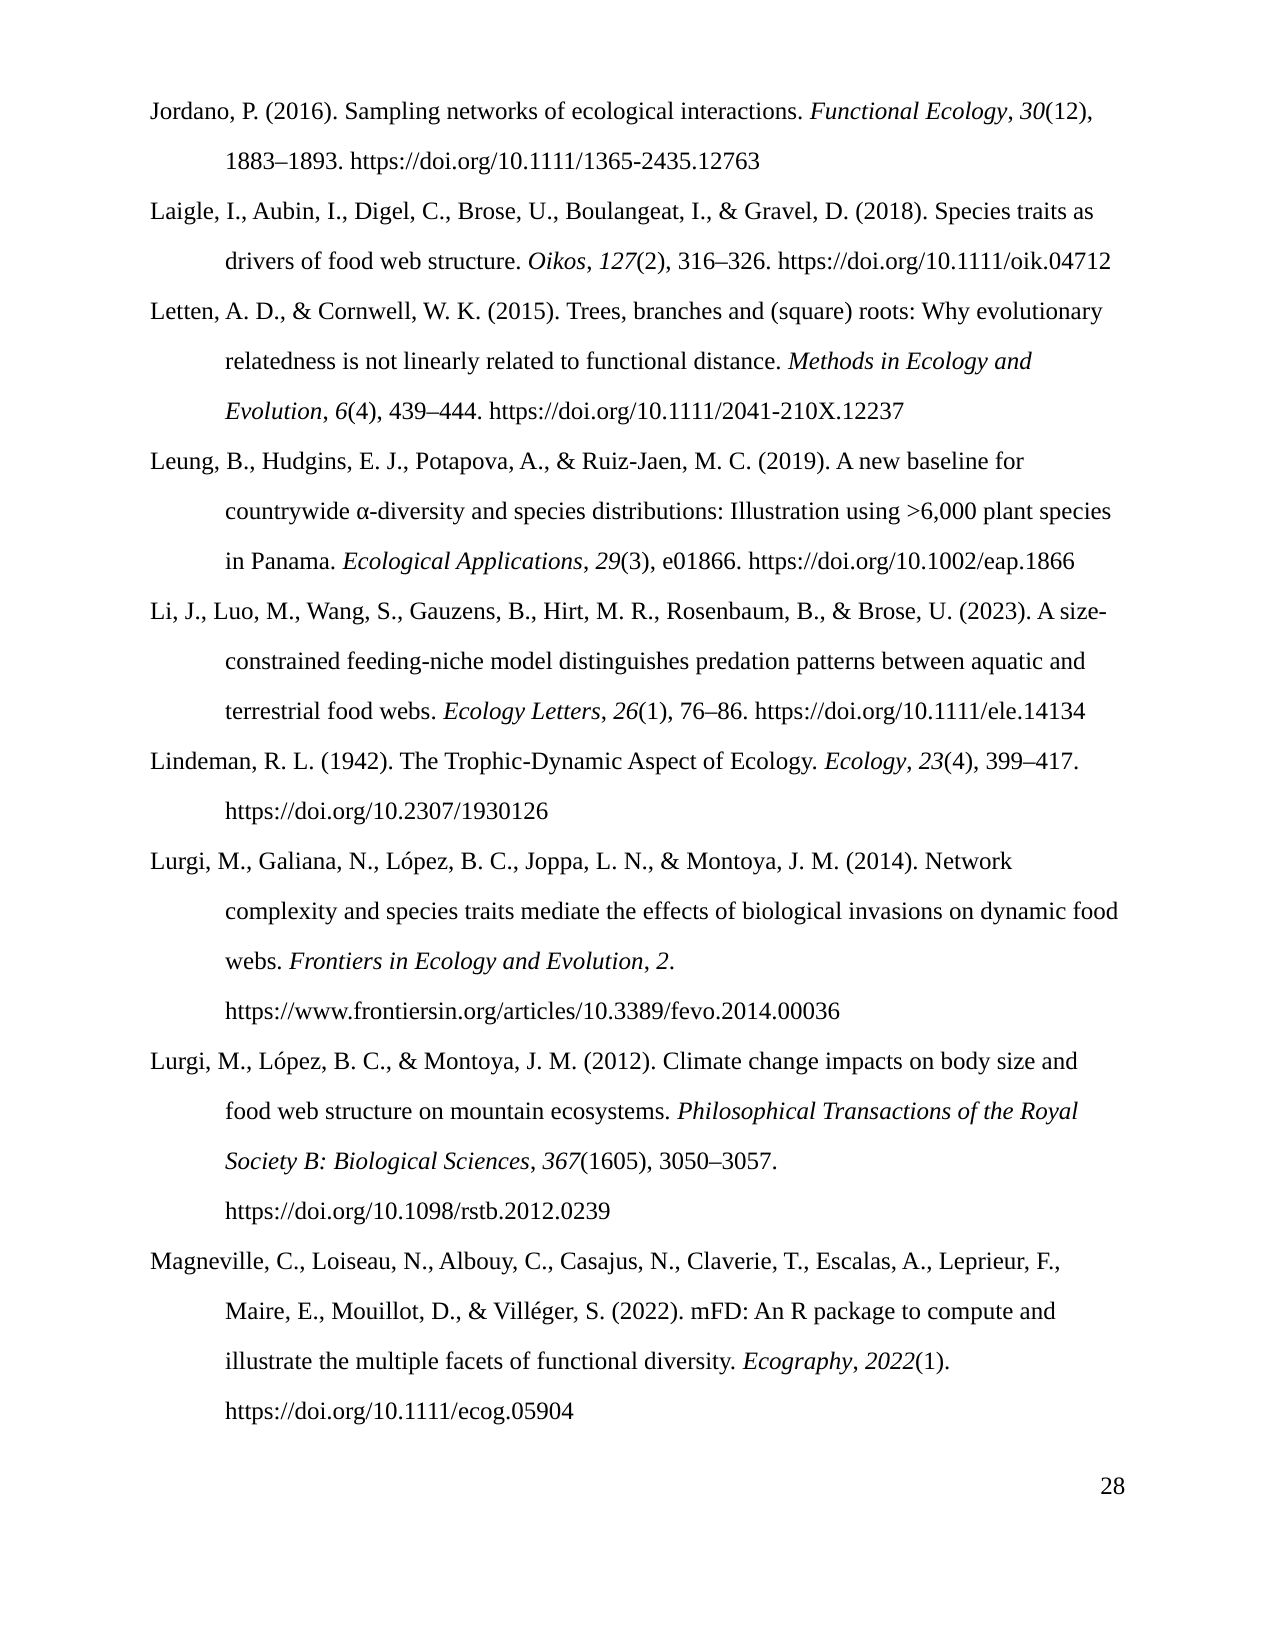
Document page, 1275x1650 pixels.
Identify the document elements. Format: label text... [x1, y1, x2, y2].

text Jordano, P. (2016). Sampling networks of ecological interactions. Functional Ecology, 30(12), 1883–1893. https://doi.org/10.1111/1365-2435.12763 [150, 75, 1125, 175]
text Letten, A. D., & Cornwell, W. K. (2015). Trees, branches and (square) roots: Why evolutionary relatedness is not linearly related to functional distance. Methods in Ecology and Evolution, 6(4), 439–444. https://doi.org/10.1111/2041-210X.12237 [150, 275, 1125, 425]
text Li, J., Luo, M., Wang, S., Gauzens, B., Hirt, M. R., Rosenbaum, B., & Brose, U. (2023). A size-constrained feeding-niche model distinguishes predation patterns between aquatic and terrestrial food webs. Ecology Letters, 26(1), 76–86. https://doi.org/10.1111/ele.14134 [150, 575, 1125, 725]
text Laigle, I., Aubin, I., Digel, C., Brose, U., Boulangeat, I., & Gravel, D. (2018). Species traits as drivers of food web structure. Oikos, 127(2), 316–326. https://doi.org/10.1111/oik.04712 [150, 175, 1125, 275]
text Lindeman, R. L. (1942). The Trophic-Dynamic Aspect of Ecology. Ecology, 23(4), 399–417. https://doi.org/10.2307/1930126 [150, 725, 1125, 825]
text Lurgi, M., Galiana, N., López, B. C., Joppa, L. N., & Montoya, J. M. (2014). Network complexity and species traits mediate the effects of biological invasions on dynamic food webs. Frontiers in Ecology and Evolution, 2. https://www.frontiersin.org/articles/10.3389/fevo.2014.00036 [150, 825, 1125, 1025]
text Lurgi, M., López, B. C., & Montoya, J. M. (2012). Climate change impacts on body size and food web structure on mountain ecosystems. Philosophical Transactions of the Royal Society B: Biological Sciences, 367(1605), 3050–3057. https://doi.org/10.1098/rstb.2012.0239 [150, 1025, 1125, 1225]
text Magneville, C., Loiseau, N., Albouy, C., Casajus, N., Claverie, T., Escalas, A., Leprieur, F., Maire, E., Mouillot, D., & Villéger, S. (2022). mFD: An R package to compute and illustrate the multiple facets of functional diversity. Ecography, 2022(1). https://doi.org/10.1111/ecog.05904 [150, 1225, 1125, 1425]
text Leung, B., Hudgins, E. J., Potapova, A., & Ruiz-Jaen, M. C. (2019). A new baseline for countrywide α-diversity and species distributions: Illustration using >6,000 plant species in Panama. Ecological Applications, 29(3), e01866. https://doi.org/10.1002/eap.1866 [150, 425, 1125, 575]
